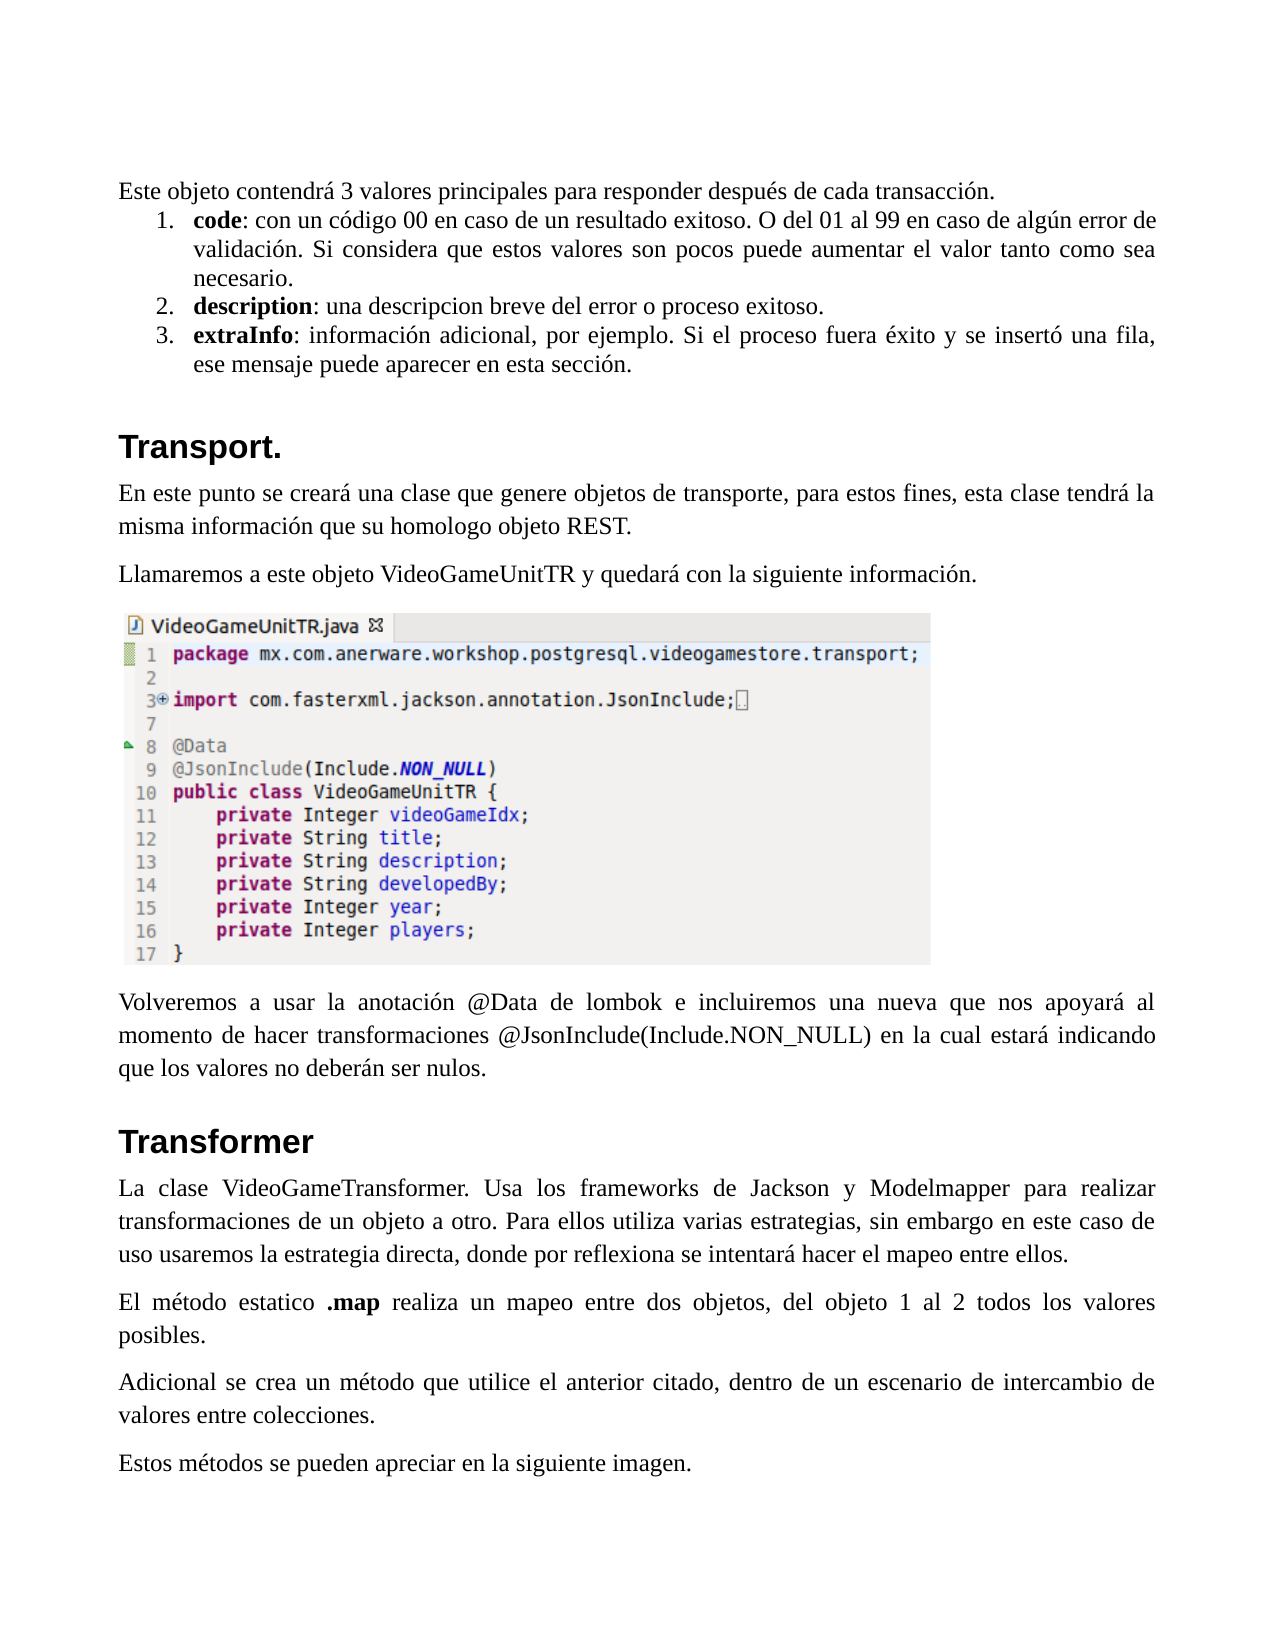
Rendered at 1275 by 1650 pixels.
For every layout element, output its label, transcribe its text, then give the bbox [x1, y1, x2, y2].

text Adicional se crea un método que utilice el anterior citado, dentro de un escenario de intercambio de valores entre colecciones. [118, 1367, 1157, 1429]
subtitle Transport. [118, 427, 1157, 466]
subtitle Transformer [118, 1122, 1157, 1161]
list code: con un código 00 en caso de un resultado exitoso. O del 01 al 99 en caso de algún error de validación. Si considera que estos valores son pocos puede aumentar el valor tanto como sea necesario. [156, 205, 1157, 291]
text La clase VideoGameTransformer. Usa los frameworks de Jackson y Modelmapper para realizar transformaciones de un objeto a otro. Para ellos utiliza varias estrategias, sin embargo en este caso de uso usaremos la estrategia directa, donde por reflexiona se intentará hacer el mapeo entre ellos. [118, 1173, 1157, 1268]
list extraInfo: información adicional, por ejemplo. Si el proceso fuera éxito y se insertó una fila, ese mensaje puede aparecer en esta sección. [156, 320, 1157, 378]
text Este objeto contendrá 3 valores principales para responder después de cada transacción. [118, 176, 1157, 205]
text El método estatico .map realiza un mapeo entre dos objetos, del objeto 1 al 2 todos los valores posibles. [118, 1287, 1157, 1348]
text En este punto se creará una clase que genere objetos de transporte, para estos fines, esta clase tendrá la misma información que su homologo objeto REST. [118, 478, 1157, 540]
text Estos métodos se pueden apreciar en la siguiente imagen. [118, 1448, 1157, 1477]
text Volveremos a usar la anotación @Data de lombok e incluiremos una nueva que nos apoyará al momento de hacer transformaciones @JsonInclude(Include.NON_NULL) en la cual estará indicando que los valores no deberán ser nulos. [118, 987, 1157, 1082]
picture [123, 613, 931, 965]
text Llamaremos a este objeto VideoGameUnitTR y quedará con la siguiente información. [118, 559, 1157, 588]
list description: una descripcion breve del error o proceso exitoso. [156, 291, 1157, 320]
